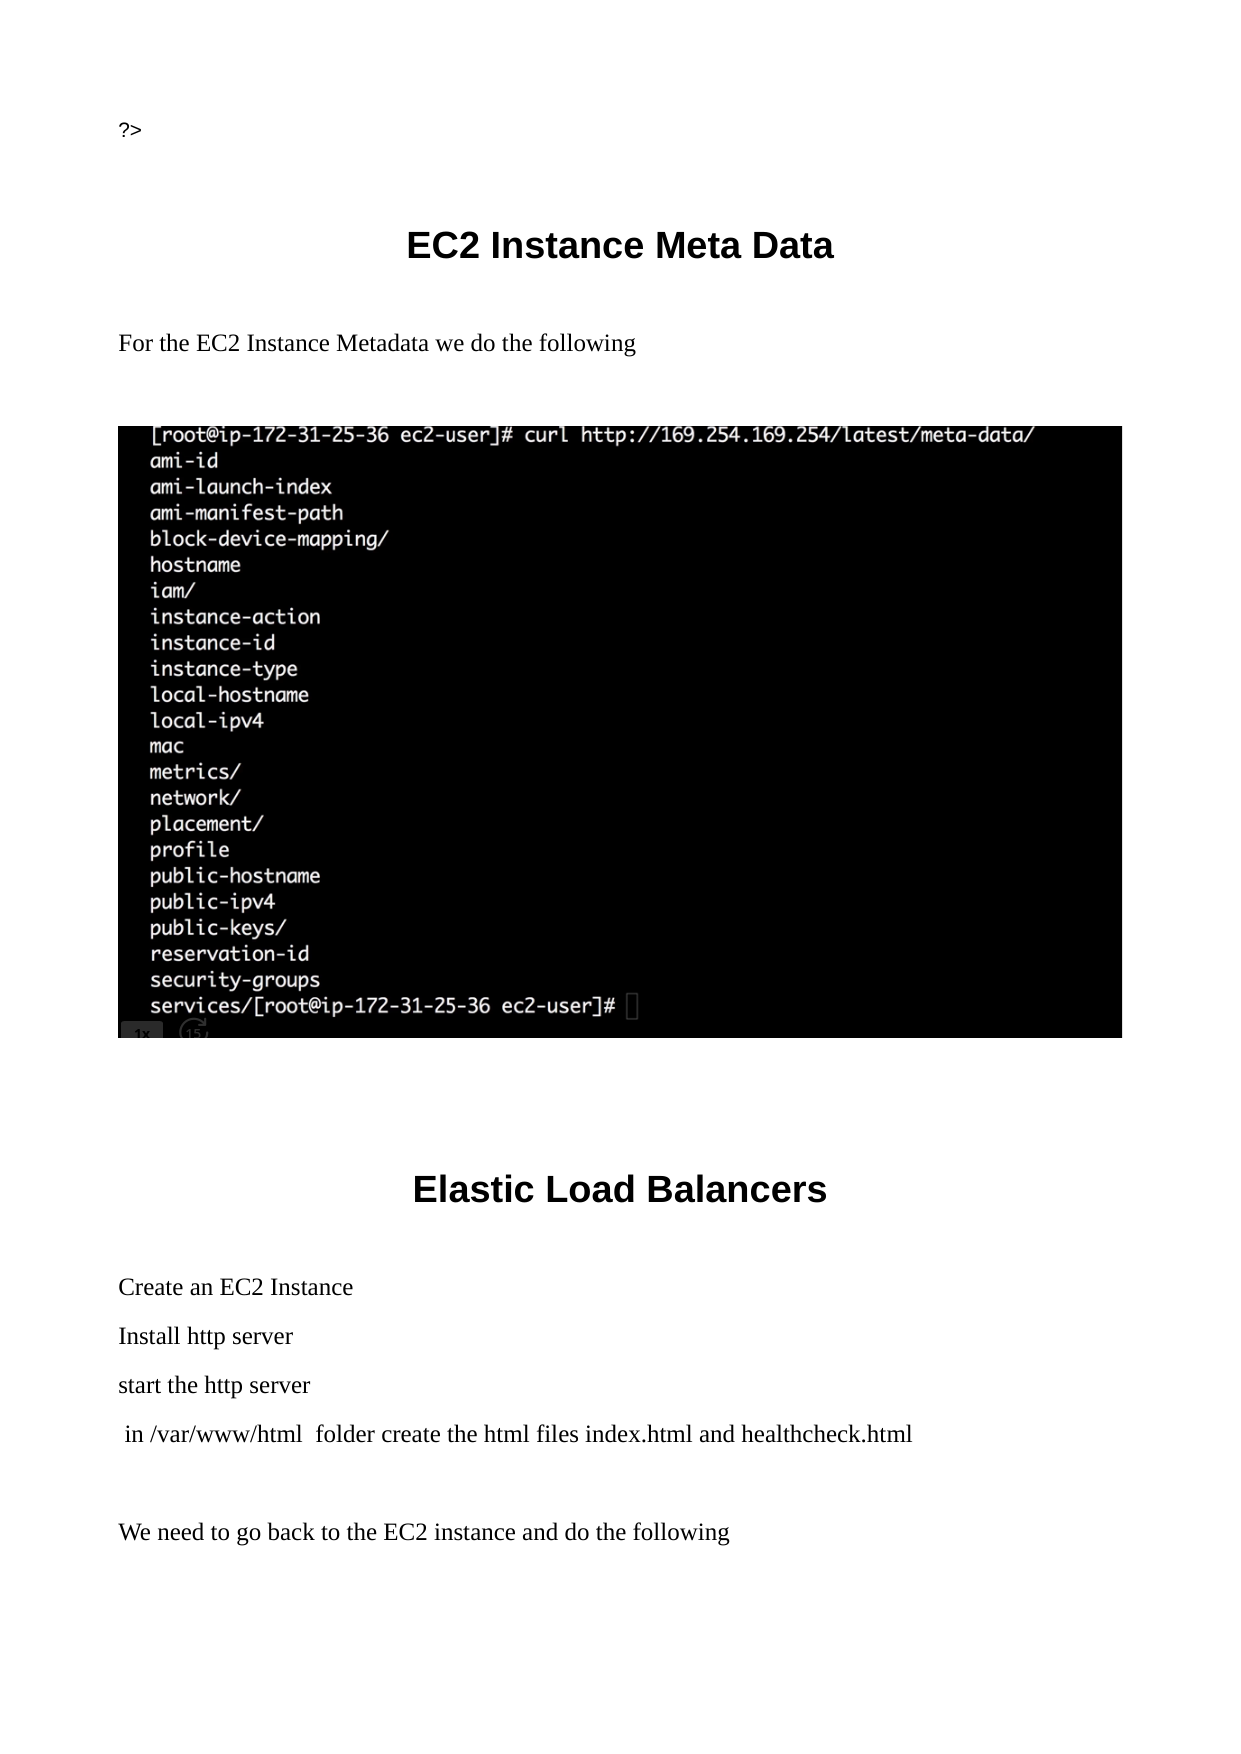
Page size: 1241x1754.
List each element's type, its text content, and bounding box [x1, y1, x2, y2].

text start the http server [118, 1370, 1122, 1399]
subtitle ?> [118, 118, 1122, 186]
subtitle EC2 Instance Meta Data [118, 223, 1122, 267]
text Install http server [118, 1321, 1122, 1350]
text We need to go back to the EC2 instance and do the following [118, 1517, 1122, 1546]
text Create an EC2 Instance [118, 1272, 1122, 1301]
subtitle Elastic Load Balancers [118, 1167, 1122, 1211]
text in /var/www/html folder create the html files index.html and healthcheck.html [118, 1419, 1122, 1448]
text For the EC2 Instance Metadata we do the following [118, 328, 1122, 357]
picture [118, 426, 1123, 1038]
